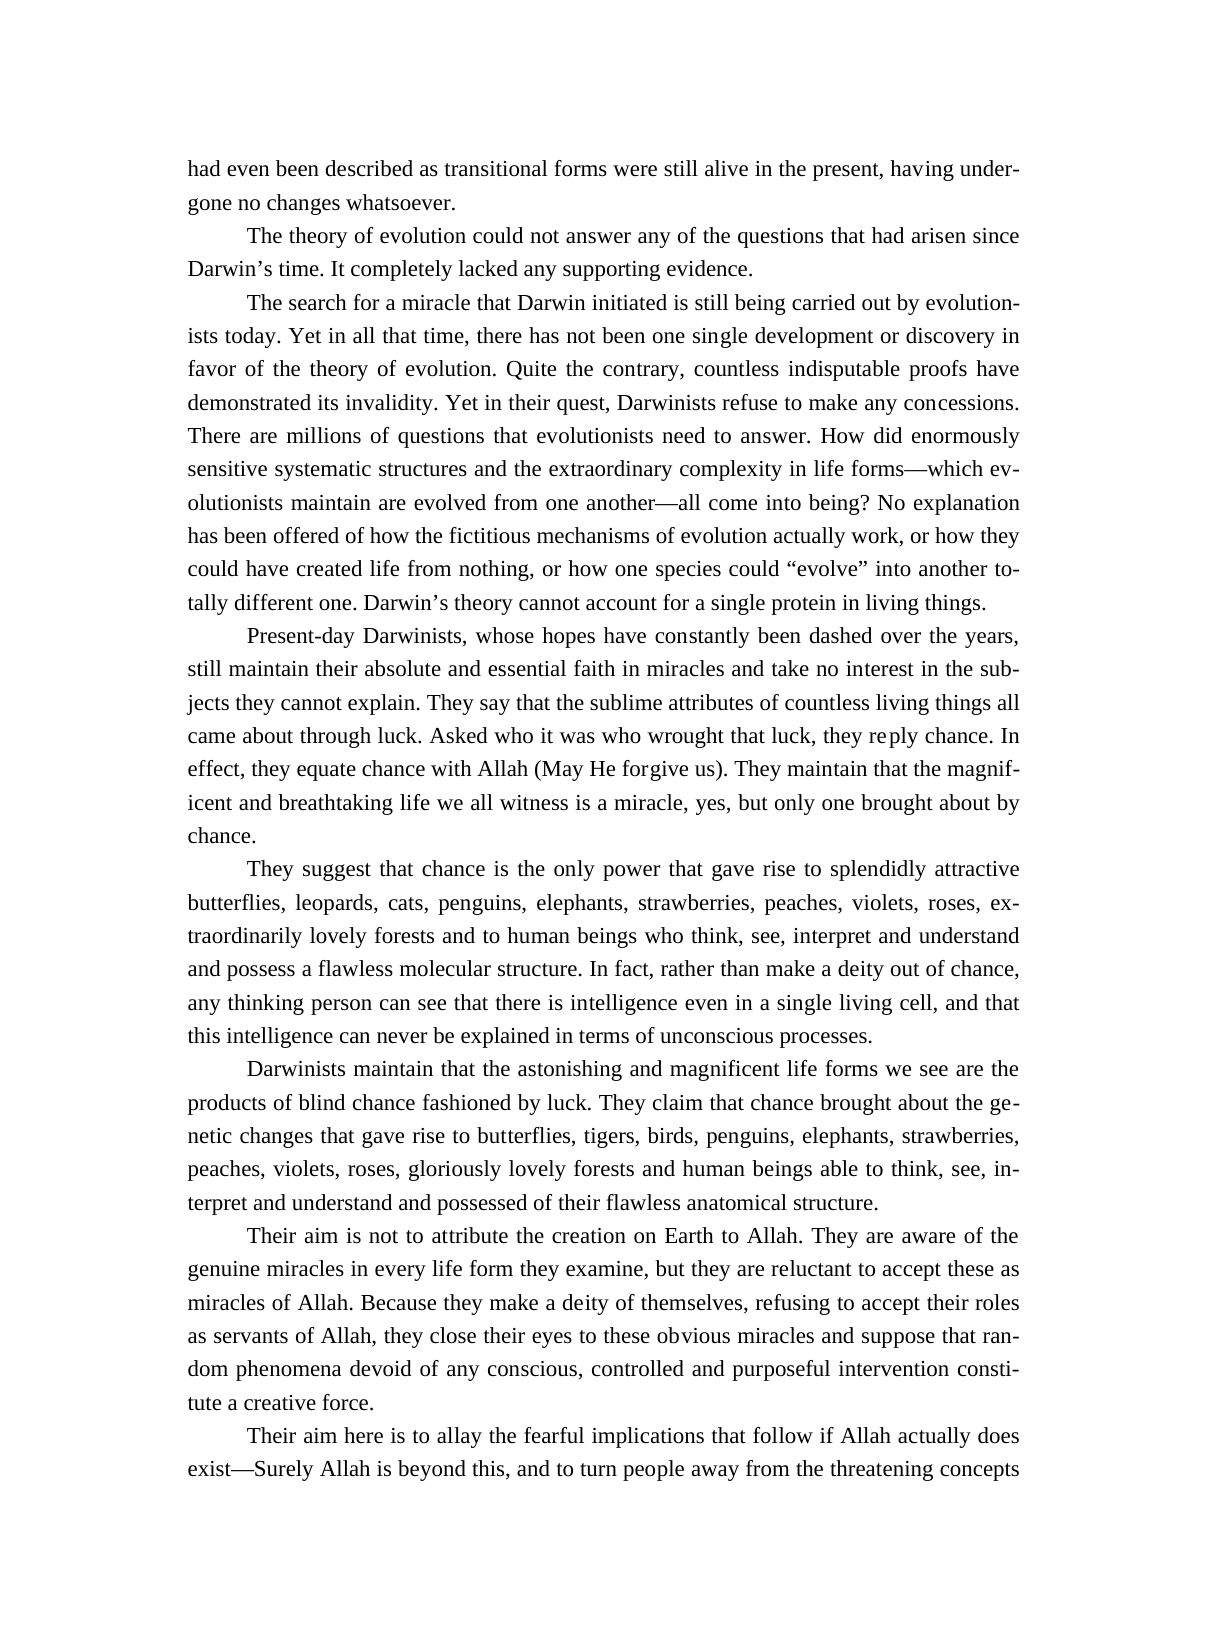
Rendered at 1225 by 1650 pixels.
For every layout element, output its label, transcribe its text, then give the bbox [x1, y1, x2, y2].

text The search for a mir­a­cle that Darwin in­i­ti­at­ed is still be­ing car­ried out by ev­o­lu­tion­ists to­day. Yet in all that time, there has not been one sin­gle de­vel­op­ment or dis­cov­ery in fa­vor of the the­o­ry of ev­o­lu­tion. Quite the con­tra­ry, count­less in­dis­pu­ta­ble proofs have dem­on­strat­ed its in­va­lid­i­ty. Yet in their quest, Darwinists refuse to make any con­ces­sions. There are mil­lions of ques­tions that ev­o­lu­tion­ists need to an­swer. How did enor­mous­ly sen­si­tive sys­tem­at­ic struc­tures and the ex­traor­di­na­ry com­plex­i­ty in life forms—which ev­o­lu­tion­ists main­tain are evolved from one an­oth­er—all come in­to be­ing? No ex­pla­na­tion has been of­fered of how the fic­ti­tious mech­a­nisms of ev­o­lu­tion ac­tu­al­ly work, or how they could have cre­at­ed life from noth­ing, or how one spe­cies could “evolve” in­to an­oth­er to­tal­ly dif­fer­ent one. Darwin’s the­o­ry can­not ac­count for a sin­gle pro­tein in liv­ing things. [187, 283, 1020, 617]
text Present-day Darwinists, whose hopes have con­stant­ly been dashed over the years, still main­tain their ab­so­lute and es­sen­tial faith in mir­a­cles and take no in­ter­est in the sub­jects they can­not ex­plain. They say that the sub­lime at­trib­utes of count­less liv­ing things all came about through luck. Asked who it was who wrought that luck, they re­ply chance. In ef­fect, they equate chance with Allah (May He for­give us). They main­tain that the mag­nif­i­cent and breath­tak­ing life we all wit­ness is a mir­a­cle, yes, but on­ly one brought about by chance. [187, 617, 1020, 850]
text Their aim is not to at­trib­ute the cre­a­tion on Earth to Allah. They are aware of the gen­u­ine mir­a­cles in ev­ery life form they ex­am­ine, but they are re­luc­tant to ac­cept these as mir­a­cles of Allah. Because they make a de­i­ty of them­selves, re­fus­ing to ac­cept their roles as ser­vants of Allah, they close their eyes to these ob­vi­ous mir­a­cles and sup­pose that ran­dom phe­nom­e­na de­void of any con­scious, con­trolled and pur­pose­ful in­ter­ven­tion con­sti­tute a cre­a­tive force. [187, 1217, 1020, 1417]
text had even been de­scribed as tran­si­tion­al forms were still alive in the present, hav­ing un­der­gone no chan­ges what­so­ev­er. [187, 150, 1020, 217]
text The the­o­ry of ev­o­lu­tion could not an­swer any of the ques­tions that had aris­en since Darwin’s time. It com­plete­ly lacked any sup­port­ing ev­i­dence. [187, 217, 1020, 283]
text They sug­gest that chance is the on­ly pow­er that gave rise to splen­did­ly at­tract­ive but­ter­flies, leop­ards, cats, pen­guins, el­e­phants, straw­ber­ries, peach­es, vi­o­lets, ro­ses, ex­traor­di­na­ri­ly love­ly for­ests and to hu­man be­ings who think, see, in­ter­pret and un­der­stand and pos­sess a flaw­less mo­lec­u­lar struc­ture. In fact, rath­er than make a de­i­ty out of chance, any think­ing per­son can see that there is in­tel­li­gence even in a sin­gle liv­ing cell, and that this in­tel­li­gence can nev­er be ex­plained in terms of un­con­scious proc­ess­es. [187, 850, 1020, 1050]
text Their aim here is to al­lay the fear­ful implications that fol­low if Allah ac­tu­al­ly does ex­ist—Surely Allah is be­yond this, and to turn peo­ple away from the threat­en­ing con­cepts [187, 1417, 1020, 1483]
text Darwinists main­tain that the as­ton­ish­ing and mag­nif­i­cent life forms we see are the prod­ucts of blind chance fash­ioned by luck. They claim that chance brought about the ge­net­ic chan­ges that gave rise to but­ter­flies, ti­gers, birds, pen­guins, el­e­phants, straw­ber­ries, peach­es, vi­o­lets, ro­ses, glo­ri­ous­ly love­ly for­ests and hu­man be­ings able to think, see, in­ter­pret and un­der­stand and pos­sessed of their flaw­less an­a­tom­i­cal struc­ture. [187, 1050, 1020, 1217]
